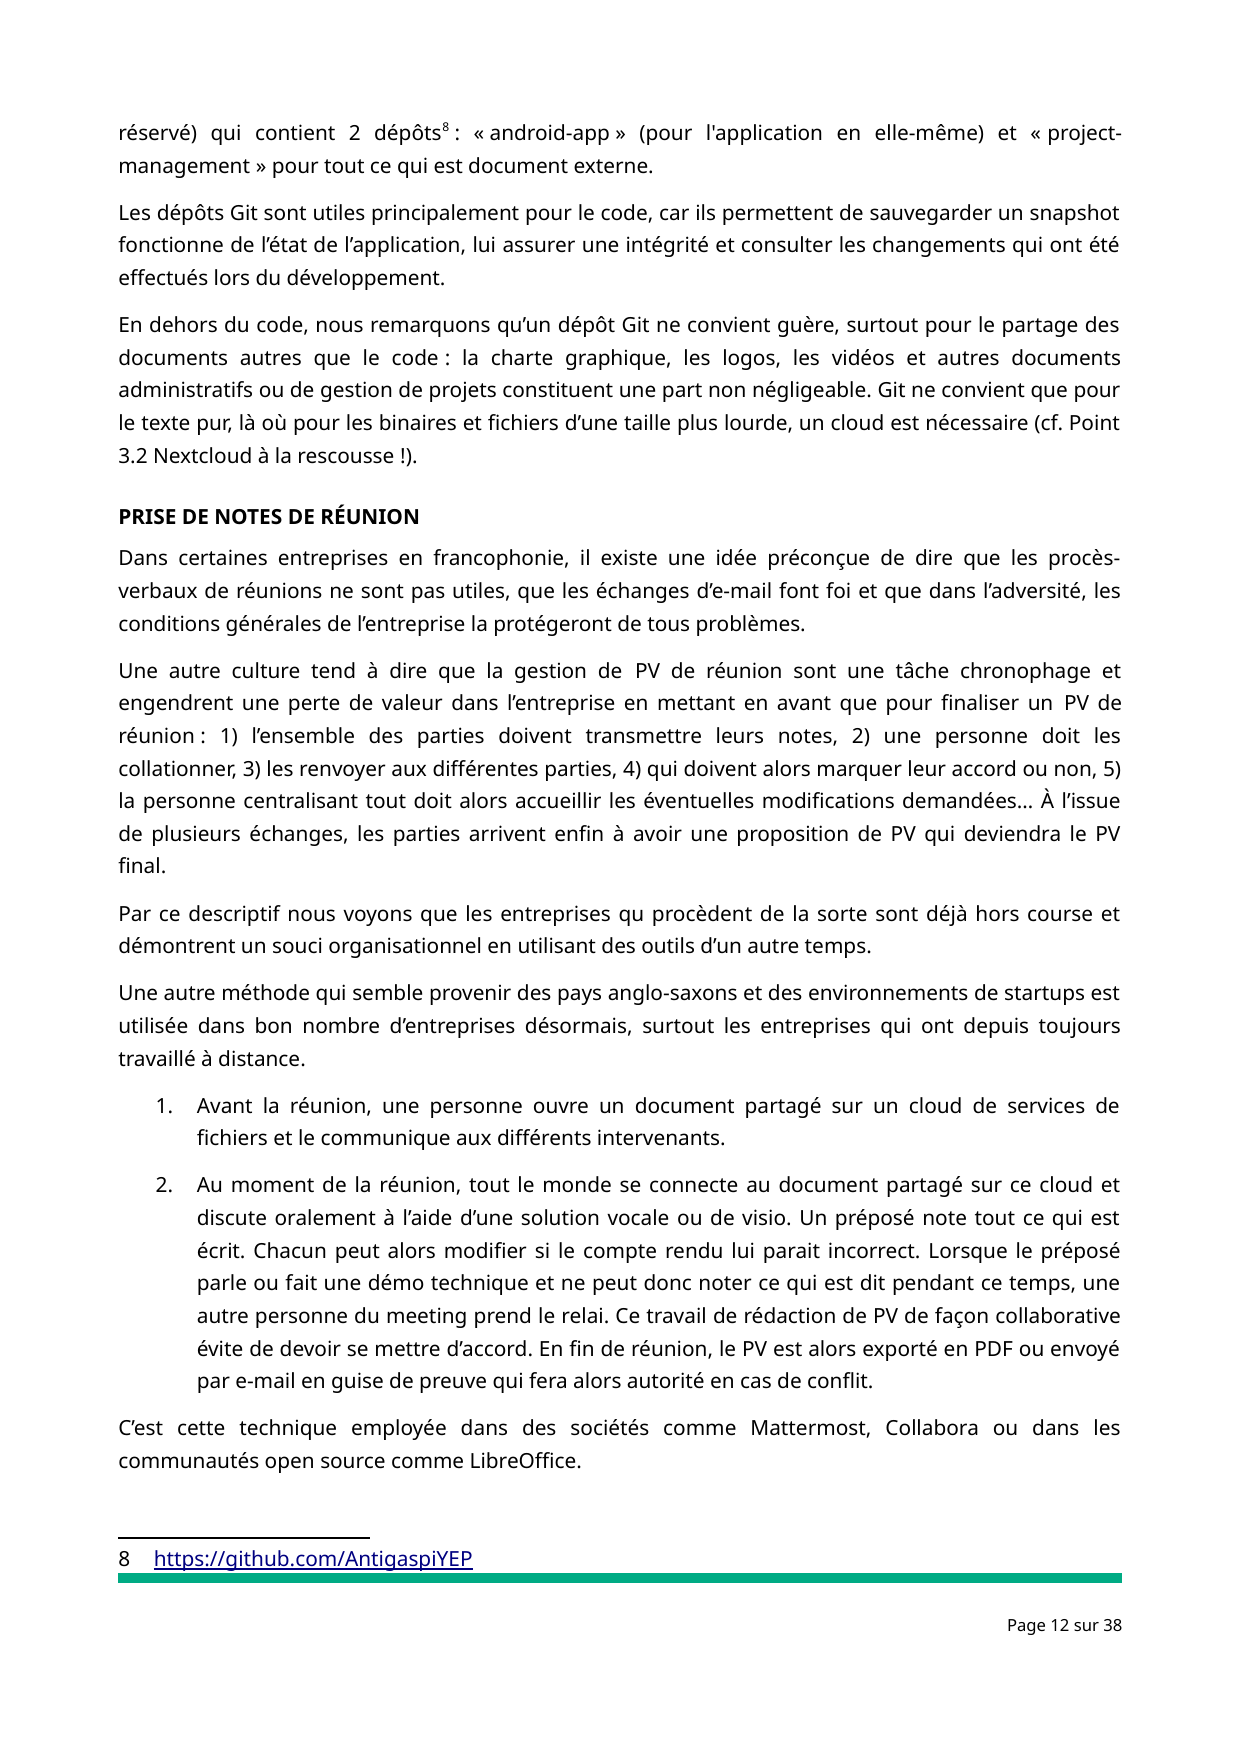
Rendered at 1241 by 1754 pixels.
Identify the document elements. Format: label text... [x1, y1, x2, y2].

list Au moment de la réunion, tout le monde se connecte au document partagé sur ce cloud et discute oralement à l’aide d’une solution vocale ou de visio. Un préposé note tout ce qui est écrit. Chacun peut alors modifier si le compte rendu lui parait incorrect. Lorsque le préposé parle ou fait une démo technique et ne peut donc noter ce qui est dit pendant ce temps, une autre personne du meeting prend le relai. Ce travail de rédaction de PV de façon collaborative évite de devoir se mettre d’accord. En fin de réunion, le PV est alors exporté en PDF ou envoyé par e-mail en guise de preuve qui fera alors autorité en cas de conflit. [155, 1171, 1122, 1395]
text Les dépôts Git sont utiles principalement pour le code, car ils permettent de sauvegarder un snapshot fonctionne de l’état de l’application, lui assurer une intégrité et consulter les changements qui ont été effectués lors du développement. [118, 198, 1122, 292]
text Par ce descriptif nous voyons que les entreprises qu procèdent de la sorte sont déjà hors course et démontrent un souci organisationnel en utilisant des outils d’un autre temps. [118, 899, 1122, 960]
text C’est cette technique employée dans des sociétés comme Mattermost, Collabora ou dans les communautés open source comme LibreOffice. [118, 1413, 1122, 1474]
list Avant la réunion, une personne ouvre un document partagé sur un cloud de services de fichiers et le communique aux différents intervenants. [155, 1091, 1122, 1152]
text En dehors du code, nous remarquons qu’un dépôt Git ne convient guère, surtout pour le partage des documents autres que le code : la charte graphique, les logos, les vidéos et autres documents administratifs ou de gestion de projets constituent une part non négligeable. Git ne convient que pour le texte pur, là où pour les binaires et fichiers d’une taille plus lourde, un cloud est nécessaire (cf. Point 3.2 Nextcloud à la rescousse !). [118, 310, 1122, 469]
text https://github.com/AntigaspiYEP [118, 1544, 1122, 1573]
text Dans certaines entreprises en francophonie, il existe une idée préconçue de dire que les procès-verbaux de réunions ne sont pas utiles, que les échanges d’e-mail font foi et que dans l’adversité, les conditions générales de l’entreprise la protégeront de tous problèmes. [118, 543, 1122, 637]
text Une autre culture tend à dire que la gestion de PV de réunion sont une tâche chronophage et engendrent une perte de valeur dans l’entreprise en mettant en avant que pour finaliser un PV de réunion : 1) l’ensemble des parties doivent transmettre leurs notes, 2) une personne doit les collationner, 3) les renvoyer aux différentes parties, 4) qui doivent alors marquer leur accord ou non, 5) la personne centralisant tout doit alors accueillir les éventuelles modifications demandées… À l’issue de plusieurs échanges, les parties arrivent enfin à avoir une proposition de PV qui deviendra le PV final. [118, 656, 1122, 880]
text réservé) qui contient 2 dépôts : « android-app » (pour l'application en elle-même) et « project-management » pour tout ce qui est document externe. [118, 118, 1122, 179]
text Une autre méthode qui semble provenir des pays anglo-saxons et des environnements de startups est utilisée dans bon nombre d’entreprises désormais, surtout les entreprises qui ont depuis toujours travaillé à distance. [118, 978, 1122, 1072]
subtitle prise de notes de réunion [118, 502, 1122, 531]
